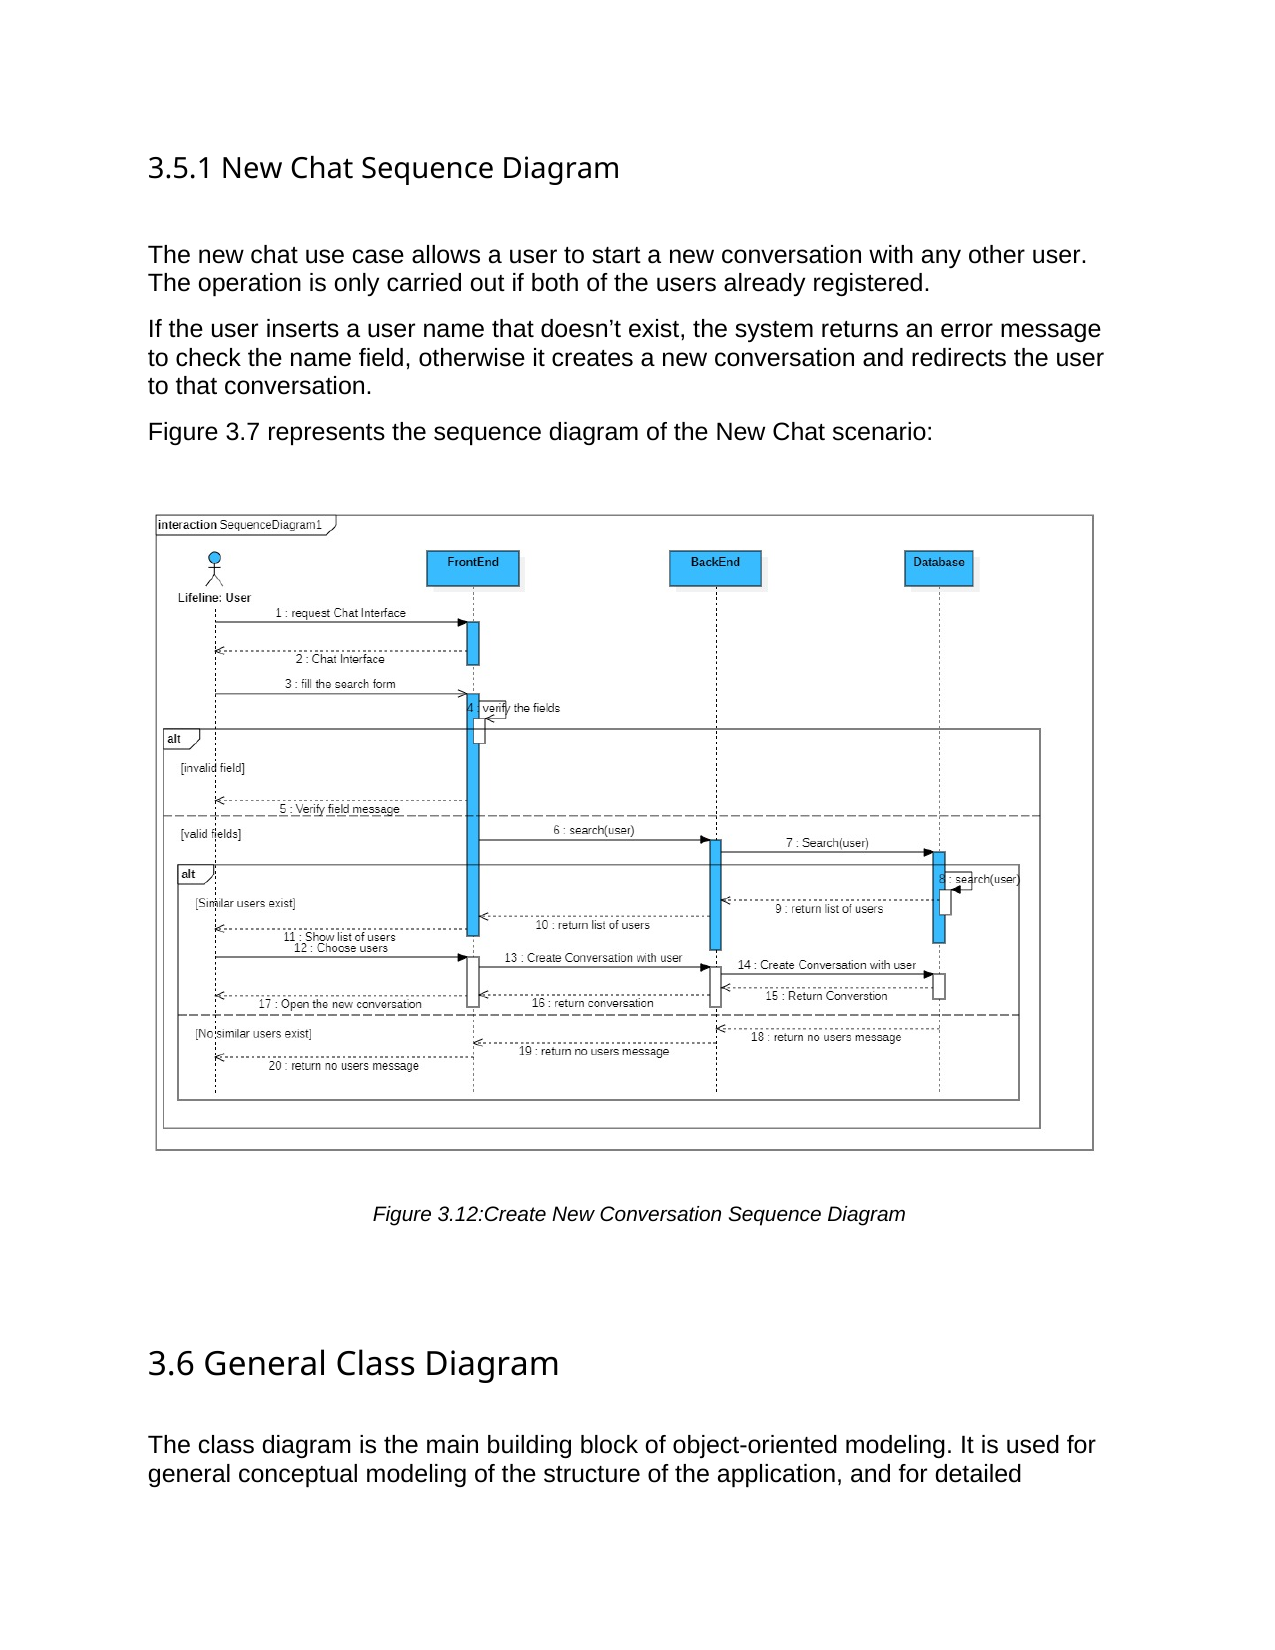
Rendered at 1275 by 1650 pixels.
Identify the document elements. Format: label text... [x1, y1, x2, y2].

text The class diagram is the main building block of object-oriented modeling. It is used for general conceptual modeling of the structure of the application, and for detailed [148, 1430, 1127, 1487]
text If the user inserts a user name that doesn’t exist, the system returns an error message to check the name field, otherwise it creates a new conversation and redirects the user to that conversation. [148, 314, 1127, 400]
text Figure 3.7 represents the sequence diagram of the New Chat scenario: [148, 417, 1127, 445]
subtitle 3.5.1 New Chat Sequence Diagram [148, 148, 1127, 187]
subtitle 3.6 General Class Diagram [148, 1340, 1127, 1385]
text The new chat use case allows a user to start a new conversation with any other user. The operation is only carried out if both of the users already registered. [148, 239, 1127, 297]
text Figure ‎3.12:Create New Conversation Sequence Diagram [298, 1202, 1127, 1226]
